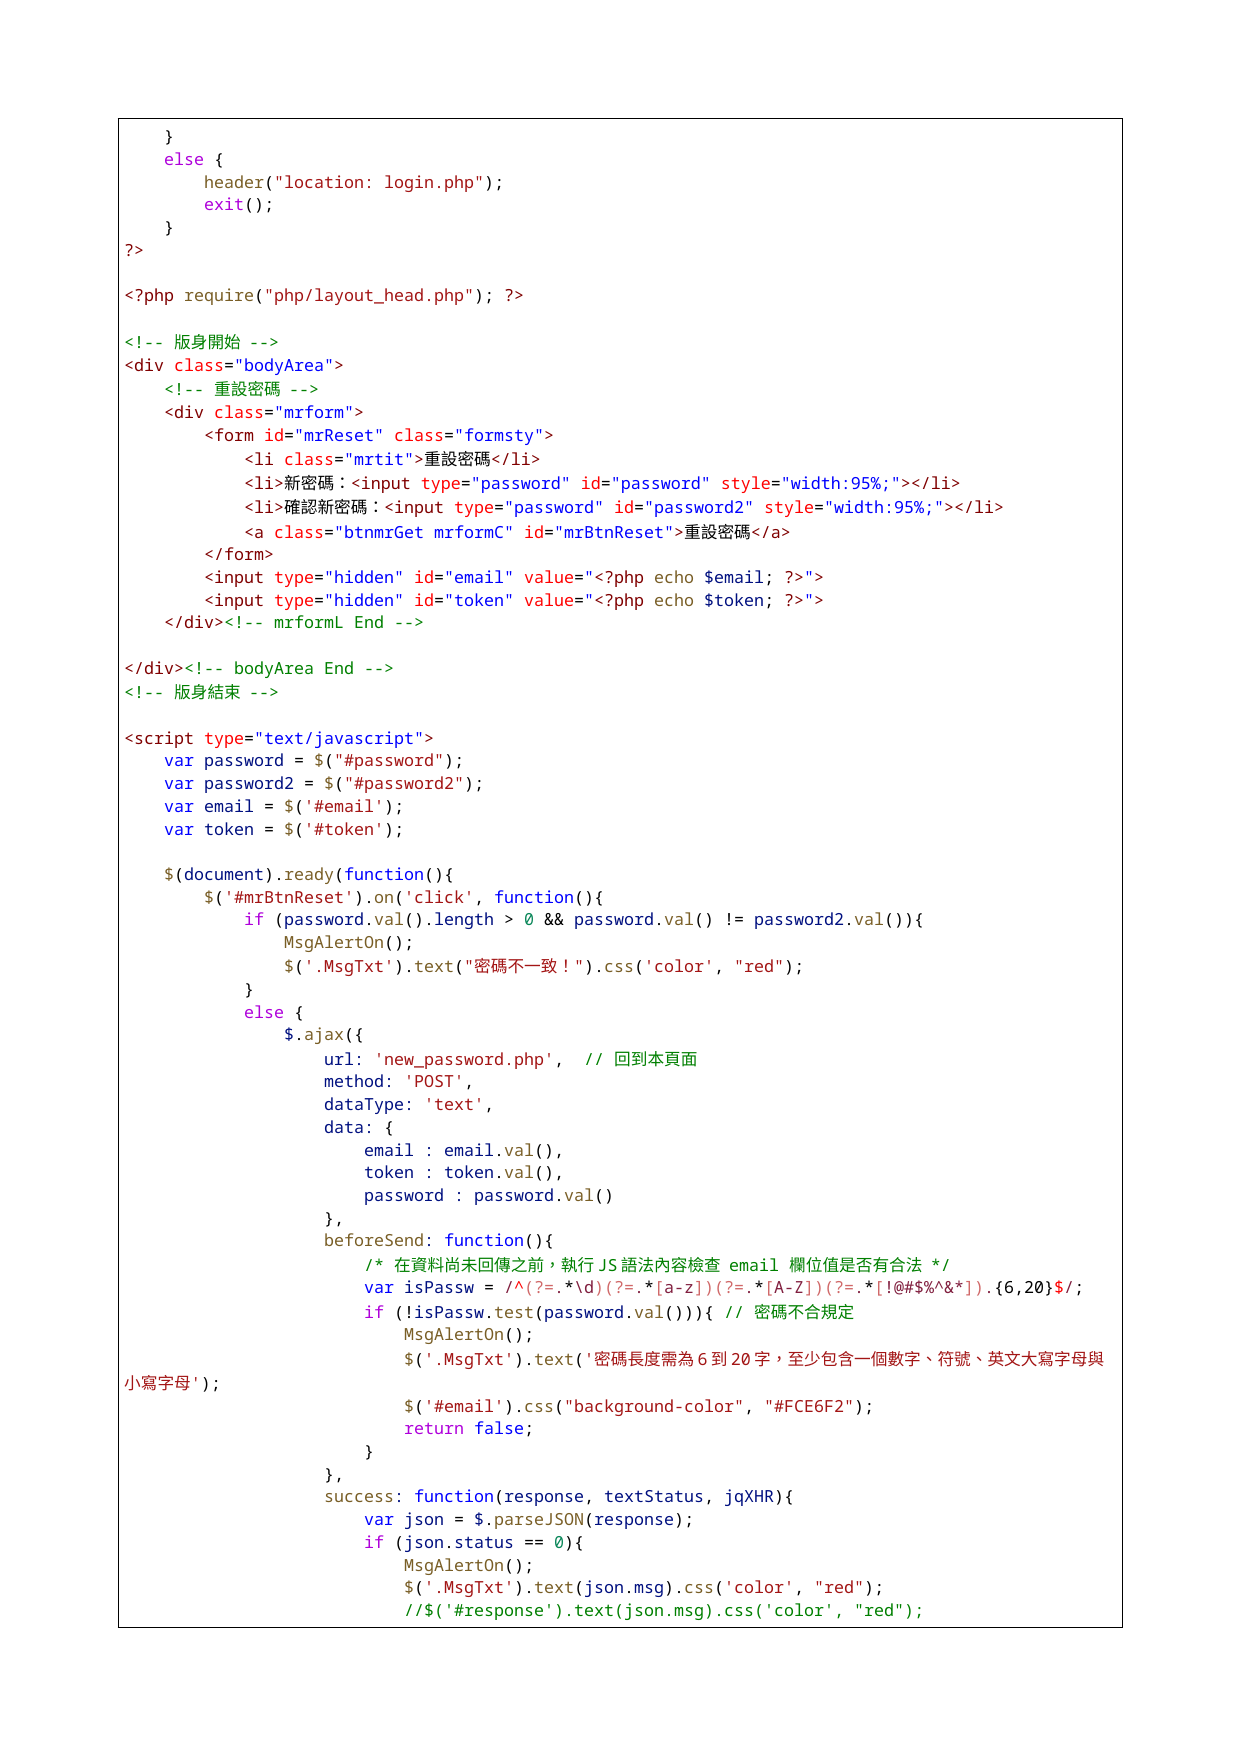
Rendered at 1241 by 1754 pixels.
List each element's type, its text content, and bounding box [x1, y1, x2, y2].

table_header } else { header("location: login.php"); exit(); } ?> <?php require("php/layout_head.php"); ?> <!-- 版身開始 --> <div class="bodyArea"> <!-- 重設密碼 --> <div class="mrform"> <form id="mrReset" class="formsty"> <li class="mrtit">重設密碼</li> <li>新密碼：<input type="password" id="password" style="width:95%;"></li> <li>確認新密碼：<input type="password" id="password2" style="width:95%;"></li> <a class="btnmrGet mrformC" id="mrBtnReset">重設密碼</a> </form> <input type="hidden" id="email" value="<?php echo $email; ?>"> <input type="hidden" id="token" value="<?php echo $token; ?>"> </div><!-- mrformL End --> </div><!-- bodyArea End --> <!-- 版身結束 --> <script type="text/javascript"> var password = $("#password"); var password2 = $("#password2"); var email = $('#email'); var token = $('#token'); $(document).ready(function(){ $('#mrBtnReset').on('click', function(){ if (password.val().length > 0 && password.val() != password2.val()){ MsgAlertOn(); $('.MsgTxt').text("密碼不一致！").css('color', "red"); } else { $.ajax({ url: 'new_password.php', // 回到本頁面 method: 'POST', dataType: 'text', data: { email : email.val(), token : token.val(), password : password.val() }, beforeSend: function(){ /* 在資料尚未回傳之前，執行JS語法內容檢查 email 欄位值是否有合法 */ var isPassw = /^(?=.*\d)(?=.*[a-z])(?=.*[A-Z])(?=.*[!@#$%^&*]).{6,20}$/; if (!isPassw.test(password.val())){ // 密碼不合規定 MsgAlertOn(); $('.MsgTxt').text('密碼長度需為6到20字，至少包含一個數字、符號、英文大寫字母與小寫字母'); $('#email').css("background-color", "#FCE6F2"); return false; } }, success: function(response, textStatus, jqXHR){ var json = $.parseJSON(response); if (json.status == 0){ MsgAlertOn(); $('.MsgTxt').text(json.msg).css('color', "red"); //$('#response').text(json.msg).css('color', "red"); [119, 119, 1122, 1627]
